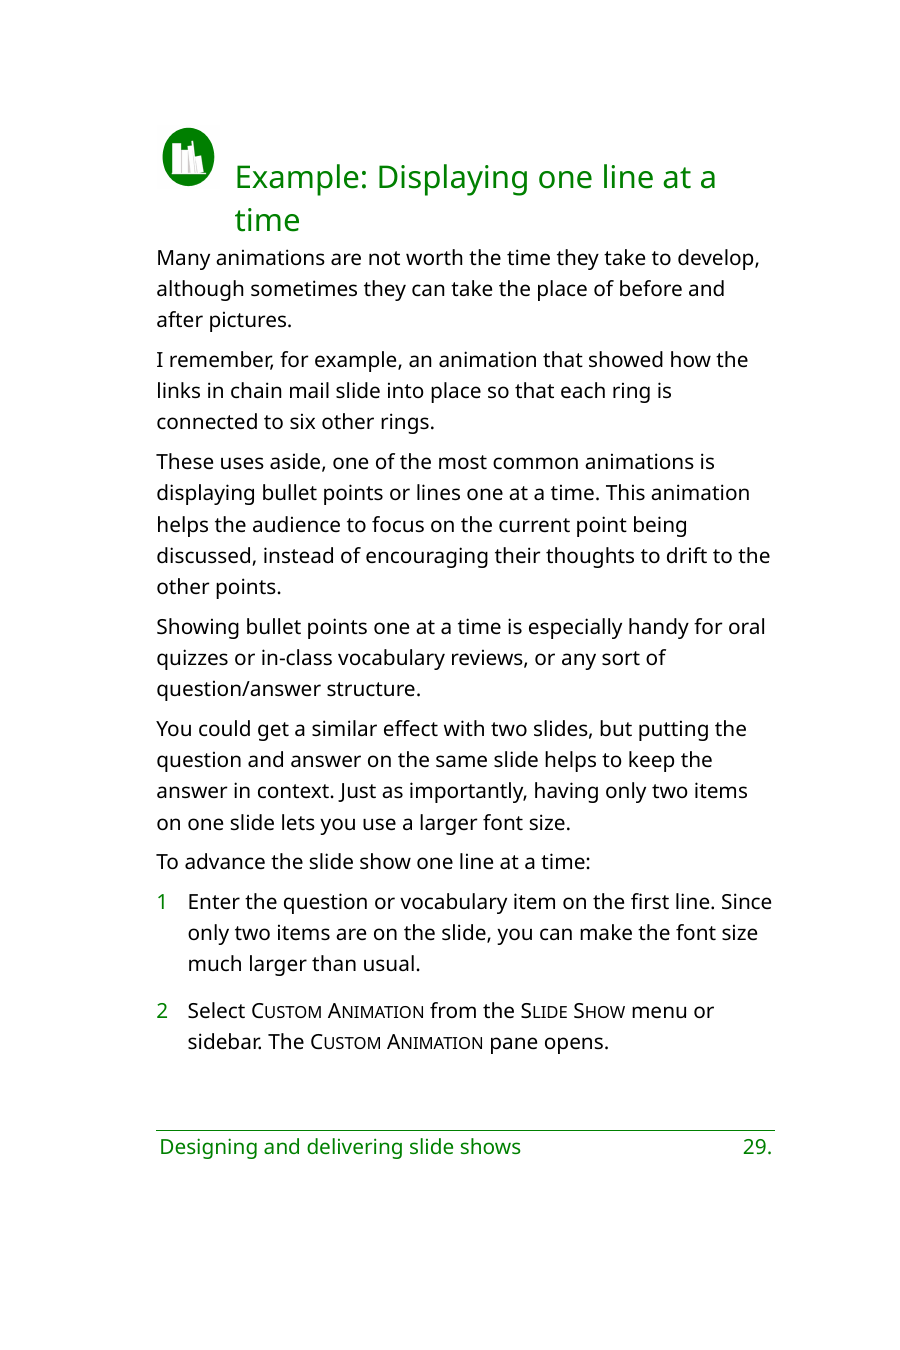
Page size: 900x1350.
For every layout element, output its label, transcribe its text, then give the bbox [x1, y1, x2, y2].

text You could get a similar effect with two slides, but putting the question and answer on the same slide helps to keep the answer in context. Just as importantly, having only two items on one slide lets you use a larger font size. [156, 711, 775, 836]
text To advance the slide show one line at a time: [156, 844, 775, 876]
list Enter the question or vocabulary item on the first line. Since only two items are on the slide, you can make the font size much larger than usual. [156, 884, 775, 978]
text These uses aside, one of the most common animations is displaying bullet points or lines one at a time. This animation helps the audience to focus on the current point being discussed, instead of encouraging their thoughts to drift to the other points. [156, 444, 775, 601]
text I remember, for example, an animation that showed how the links in chain mail slide into place so that each ring is connected to six other rings. [156, 342, 775, 436]
list Select Custom Animation from the Slide Show menu or sidebar. The Custom Animation pane opens. [156, 993, 775, 1056]
text Showing bullet points one at a time is especially handy for oral quizzes or in-class vocabulary reviews, or any sort of question/answer structure. [156, 609, 775, 703]
picture [157, 125, 220, 189]
text Many animations are not worth the time they take to develop, although sometimes they can take the place of before and after pictures. [156, 240, 775, 334]
subtitle Example: Displaying one line at a time [156, 125, 775, 240]
